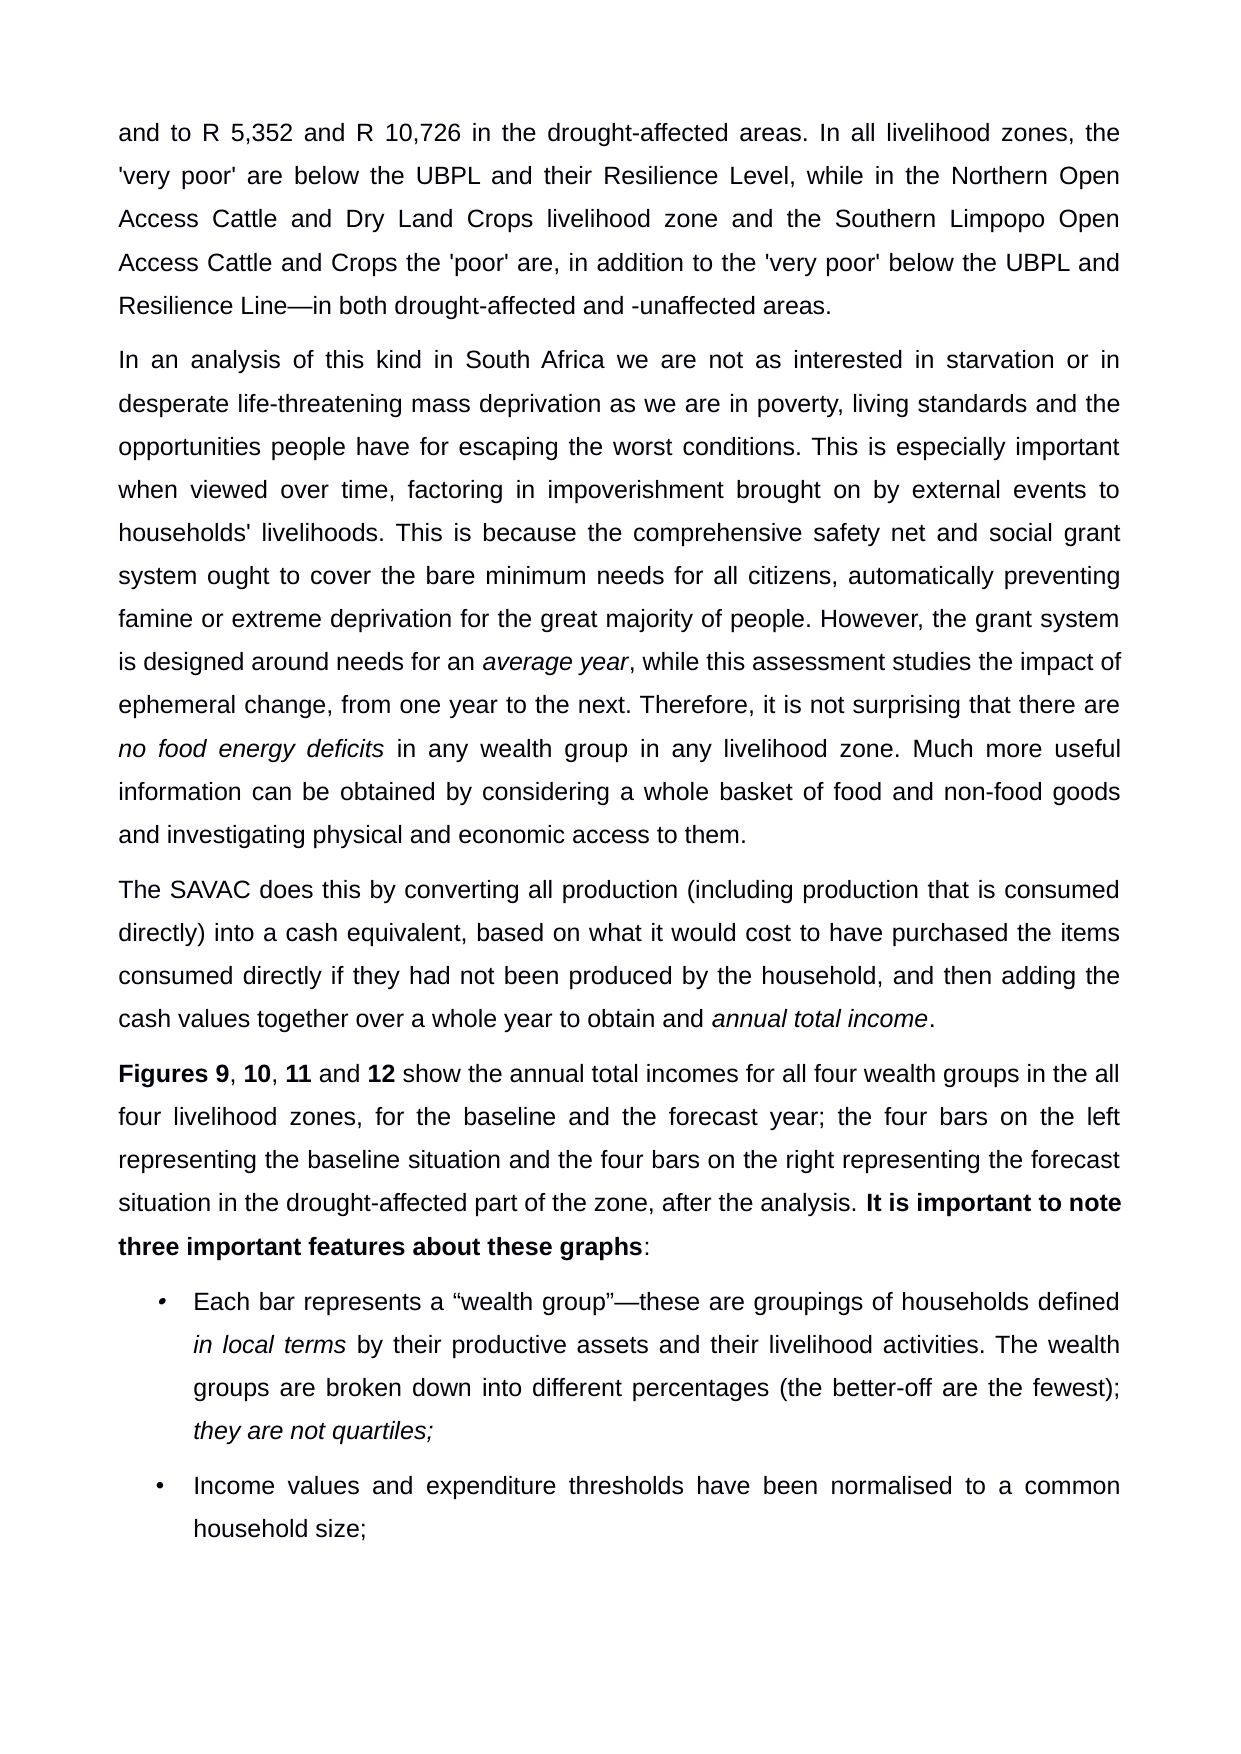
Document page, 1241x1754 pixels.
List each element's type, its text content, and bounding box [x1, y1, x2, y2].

text The SAVAC does this by converting all production (including production that is consumed directly) into a cash equivalent, based on what it would cost to have purchased the items consumed directly if they had not been produced by the household, and then adding the cash values together over a whole year to obtain and annual total income. [118, 875, 1122, 1033]
list Income values and expenditure thresholds have been normalised to a common household size; [156, 1471, 1122, 1543]
text Figures 9, 10, 11 and 12 show the annual total incomes for all four wealth groups in the all four livelihood zones, for the baseline and the forecast year; the four bars on the left representing the baseline situation and the four bars on the right representing the forecast situation in the drought-affected part of the zone, after the analysis. It is important to note three important features about these graphs: [118, 1059, 1122, 1260]
text In an analysis of this kind in South Africa we are not as interested in starvation or in desperate life-threatening mass deprivation as we are in poverty, living standards and the opportunities people have for escaping the worst conditions. This is especially important when viewed over time, factoring in impoverishment brought on by external events to households' livelihoods. This is because the comprehensive safety net and social grant system ought to cover the bare minimum needs for all citizens, automatically preventing famine or extreme deprivation for the great majority of people. However, the grant system is designed around needs for an average year, while this assessment studies the impact of ephemeral change, from one year to the next. Therefore, it is not surprising that there are no food energy deficits in any wealth group in any livelihood zone. Much more useful information can be obtained by considering a whole basket of food and non-food goods and investigating physical and economic access to them. [118, 346, 1122, 849]
text and to R 5,352 and R 10,726 in the drought-affected areas. In all livelihood zones, the 'very poor' are below the UBPL and their Resilience Level, while in the Northern Open Access Cattle and Dry Land Crops livelihood zone and the Southern Limpopo Open Access Cattle and Crops the 'poor' are, in addition to the 'very poor' below the UBPL and Resilience Line—in both drought-affected and -unaffected areas. [118, 118, 1122, 319]
list Each bar represents a “wealth group”—these are groupings of households defined in local terms by their productive assets and their livelihood activities. The wealth groups are broken down into different percentages (the better-off are the fewest); they are not quartiles; [156, 1286, 1122, 1445]
